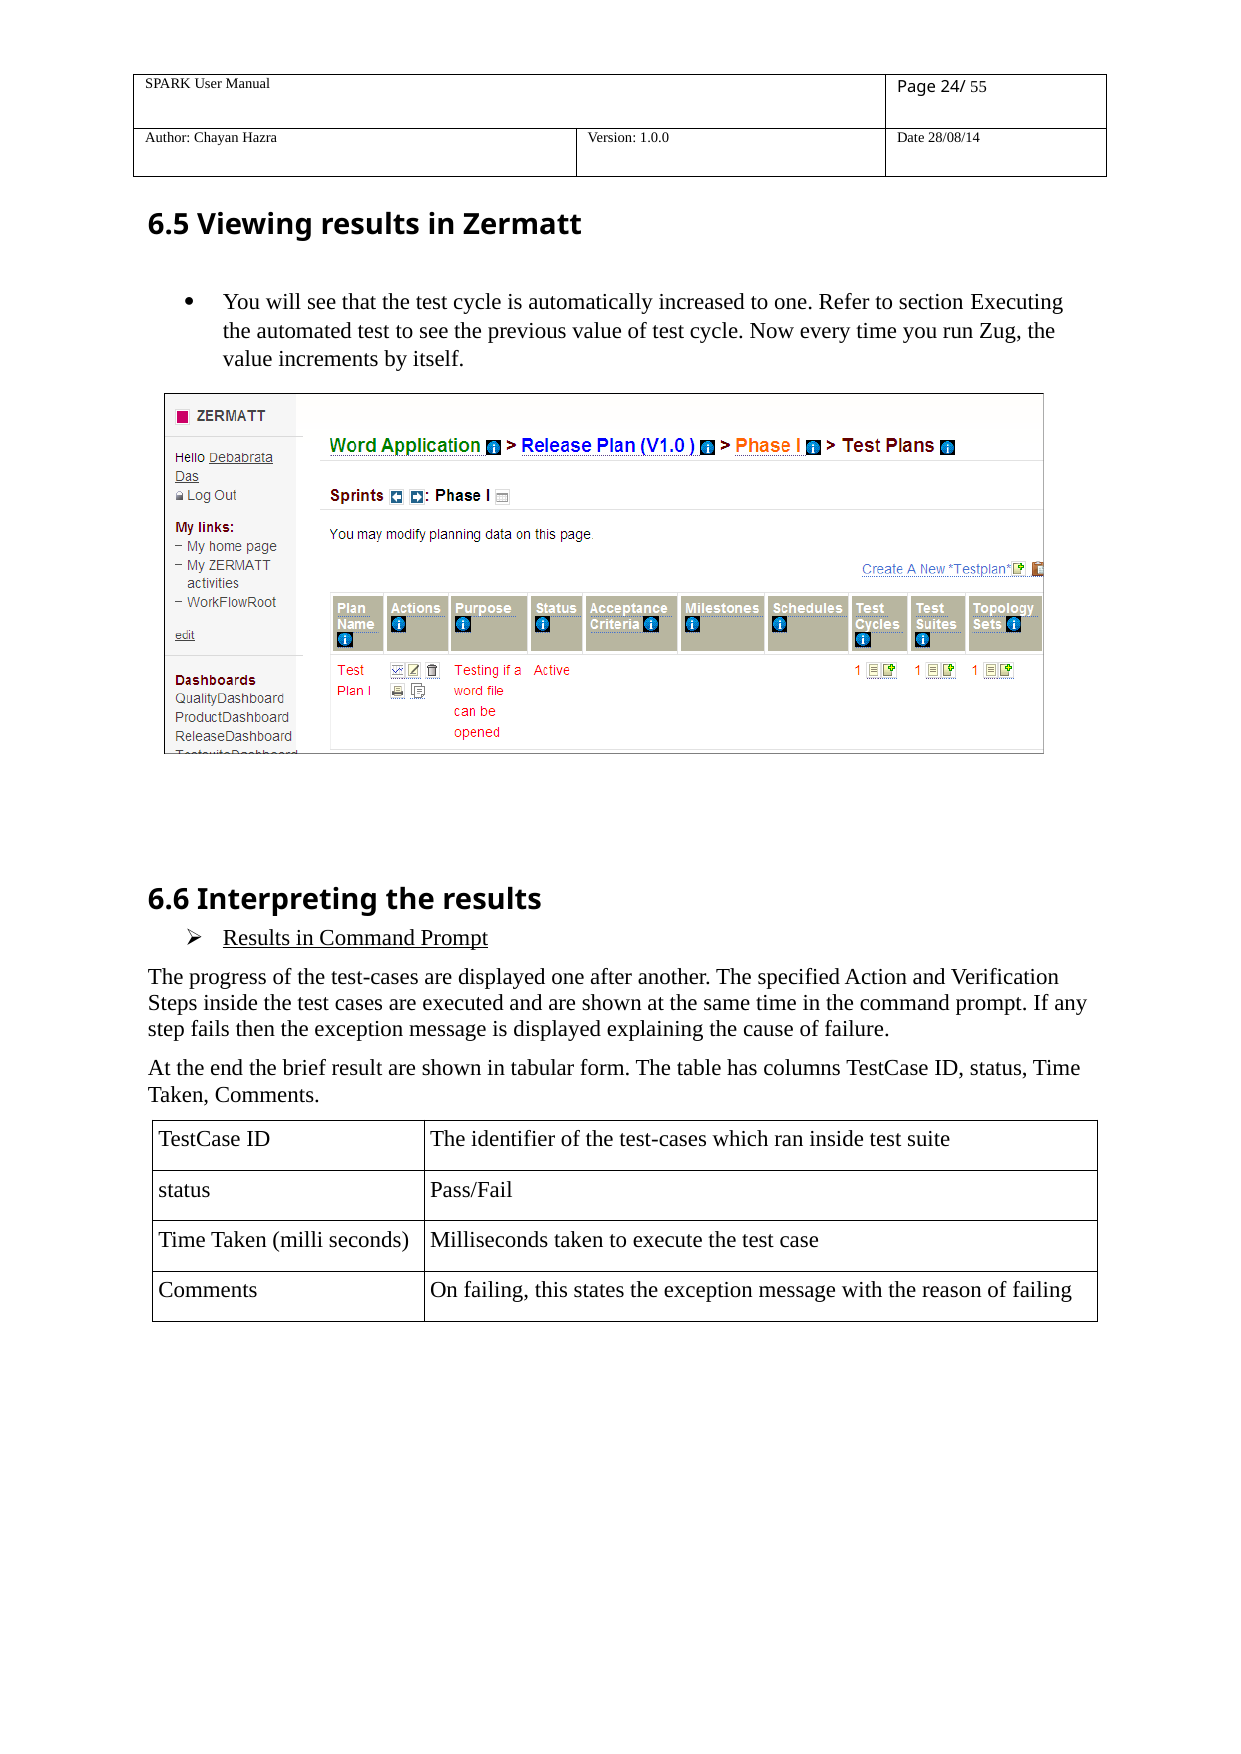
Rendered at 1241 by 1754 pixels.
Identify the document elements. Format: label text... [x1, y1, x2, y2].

table_header TestCase ID [153, 1121, 424, 1170]
list You will see that the test cycle is automatically increased to one. Refer to section Executing the automated test to see the previous value of test cycle. Now every time you run Zug, the value increments by itself. [185, 288, 1092, 372]
table_cell status [153, 1171, 424, 1220]
subtitle 6.6 Interpreting the results [148, 878, 1092, 918]
table_cell On failing, this states the exception message with the reason of failing [425, 1272, 1097, 1321]
picture [164, 393, 1044, 754]
table_cell Time Taken (milli seconds) [153, 1221, 424, 1271]
table_cell Pass/Fail [425, 1171, 1097, 1220]
list Results in Command Prompt [185, 924, 1092, 950]
subtitle 6.5 Viewing results in Zermatt [148, 203, 1092, 243]
text The progress of the test-cases are displayed one after another. The specified Action and Verification Steps inside the test cases are executed and are shown at the same time in the command prompt. If any step fails then the exception message is displayed explaining the cause of failure. [148, 963, 1092, 1042]
table_cell Milliseconds taken to execute the test case [425, 1221, 1097, 1271]
table_cell Comments [153, 1272, 424, 1321]
text At the end the brief result are shown in tabular form. The table has columns TestCase ID, status, Time Taken, Comments. [148, 1054, 1092, 1107]
table_header The identifier of the test-cases which ran inside test suite [425, 1121, 1097, 1170]
